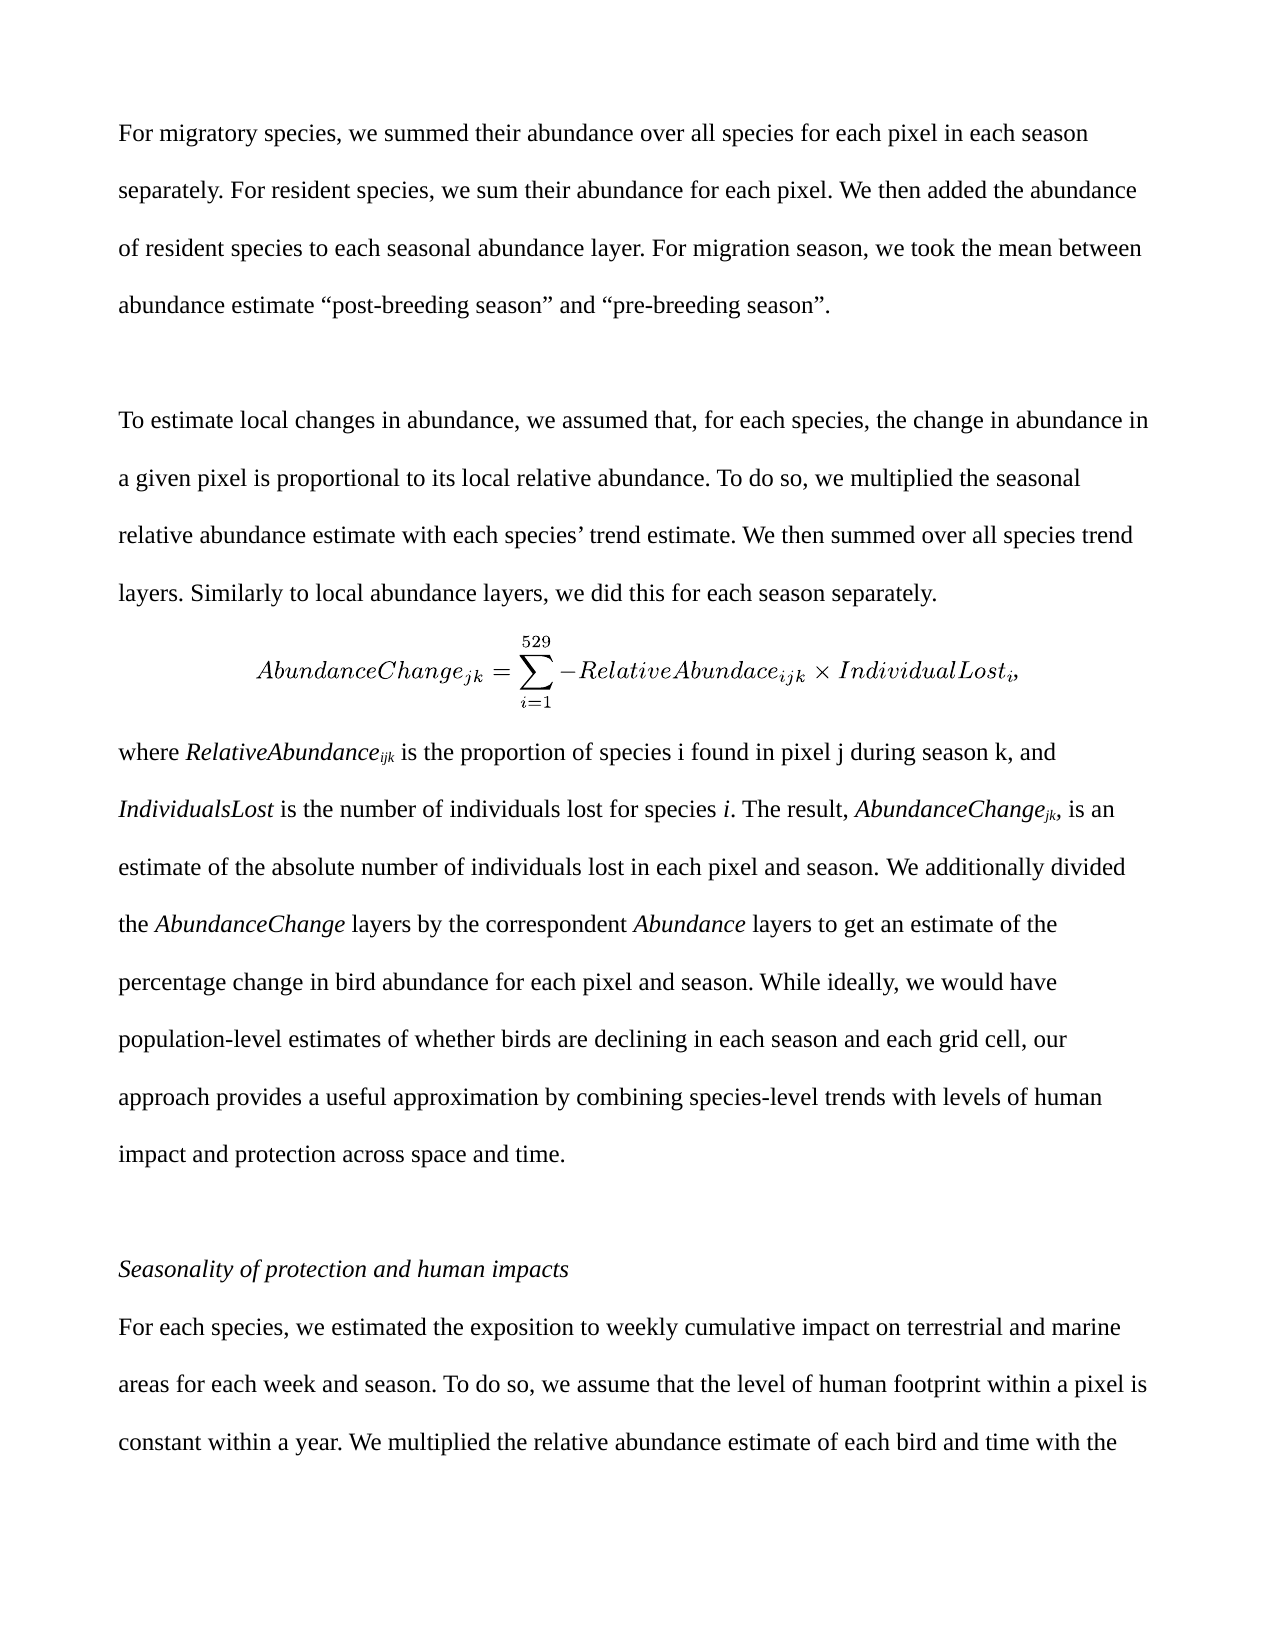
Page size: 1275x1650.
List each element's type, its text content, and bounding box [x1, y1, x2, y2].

text where RelativeAbundanceijk is the proportion of species i found in pixel j during season k, and IndividualsLost is the number of individuals lost for species i. The result, AbundanceChangejk, is an estimate of the absolute number of individuals lost in each pixel and season. We additionally divided the AbundanceChange layers by the correspondent Abundance layers to get an estimate of the percentage change in bird abundance for each pixel and season. While ideally, we would have population-level estimates of whether birds are declining in each season and each grid cell, our approach provides a useful approximation by combining species-level trends with levels of human impact and protection across space and time. [118, 737, 1157, 1168]
text To estimate local changes in abundance, we assumed that, for each species, the change in abundance in a given pixel is proportional to its local relative abundance. To do so, we multiplied the seasonal relative abundance estimate with each species’ trend estimate. We then summed over all species trend layers. Similarly to local abundance layers, we did this for each season separately. [118, 406, 1157, 607]
text For migratory species, we summed their abundance over all species for each pixel in each season separately. For resident species, we sum their abundance for each pixel. We then added the abundance of resident species to each seasonal abundance layer. For migration season, we took the mean between abundance estimate “post-breeding season” and “pre-breeding season”. [118, 118, 1157, 319]
text For each species, we estimated the exposition to weekly cumulative impact on terrestrial and marine areas for each week and season. To do so, we assume that the level of human footprint within a pixel is constant within a year. We multiplied the relative abundance estimate of each bird and time with the [118, 1312, 1157, 1456]
text Seasonality of protection and human impacts [118, 1254, 1157, 1283]
text [118, 636, 522, 708]
text , [551, 636, 1157, 708]
